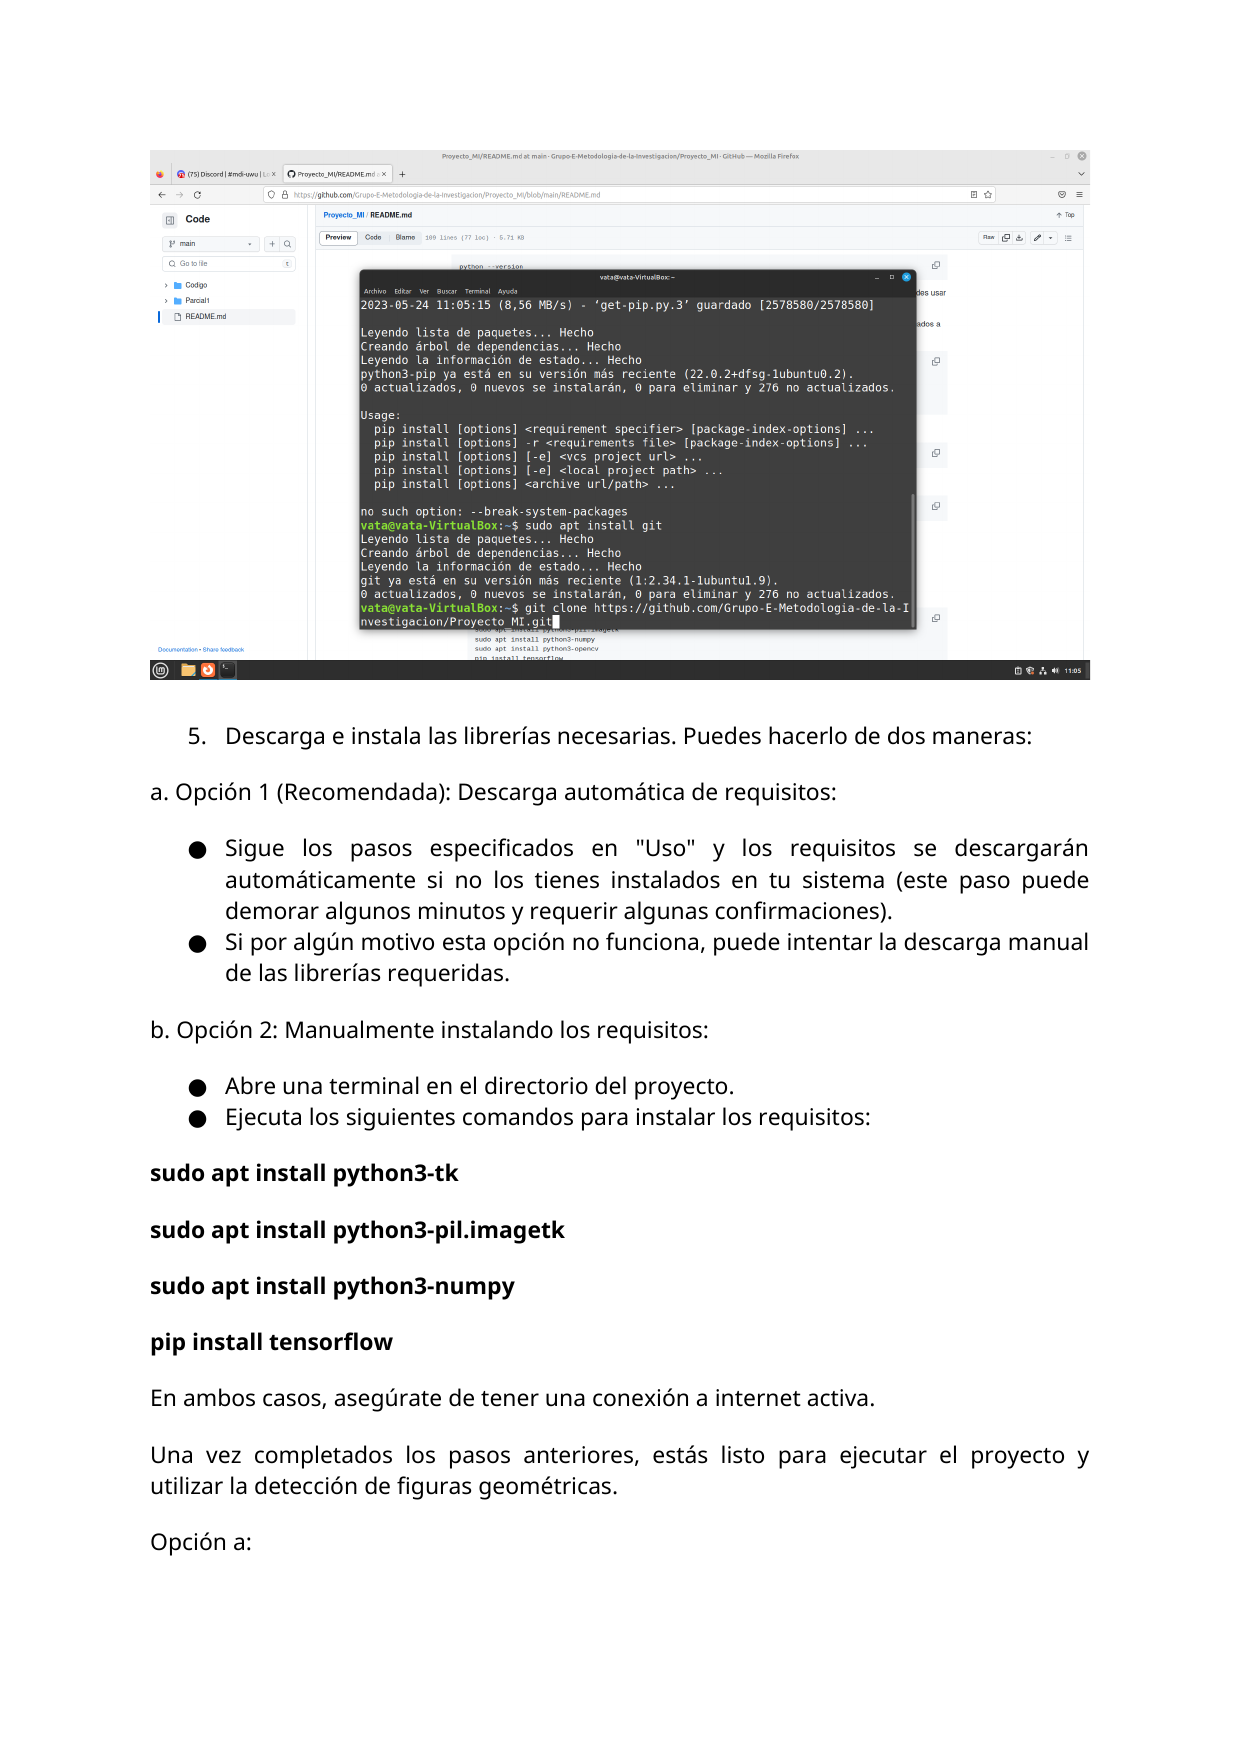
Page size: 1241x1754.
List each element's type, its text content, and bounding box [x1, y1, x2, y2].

text En ambos casos, asegúrate de tener una conexión a internet activa. [150, 1382, 1090, 1413]
text sudo apt install python3-numpy [150, 1270, 1090, 1301]
list Descarga e instala las librerías necesarias. Puedes hacerlo de dos maneras: [187, 720, 1090, 751]
text sudo apt install python3-tk [150, 1157, 1090, 1188]
list Abre una terminal en el directorio del proyecto. [187, 1070, 1090, 1101]
list Sigue los pasos especificados en "Uso" y los requisitos se descargarán automáticamente si no los tienes instalados en tu sistema (este paso puede demorar algunos minutos y requerir algunas confirmaciones). [187, 832, 1090, 926]
picture [150, 150, 1091, 680]
text sudo apt install python3-pil.imagetk [150, 1213, 1090, 1245]
text a. Opción 1 (Recomendada): Descarga automática de requisitos: [150, 776, 1090, 807]
text Una vez completados los pasos anteriores, estás listo para ejecutar el proyecto y utilizar la detección de figuras geométricas. [150, 1438, 1090, 1501]
text b. Opción 2: Manualmente instalando los requisitos: [150, 1013, 1090, 1045]
text Opción a: [150, 1526, 1090, 1557]
list Si por algún motivo esta opción no funciona, puede intentar la descarga manual de las librerías requeridas. [187, 926, 1090, 988]
text pip install tensorflow [150, 1326, 1090, 1357]
list Ejecuta los siguientes comandos para instalar los requisitos: [187, 1101, 1090, 1132]
